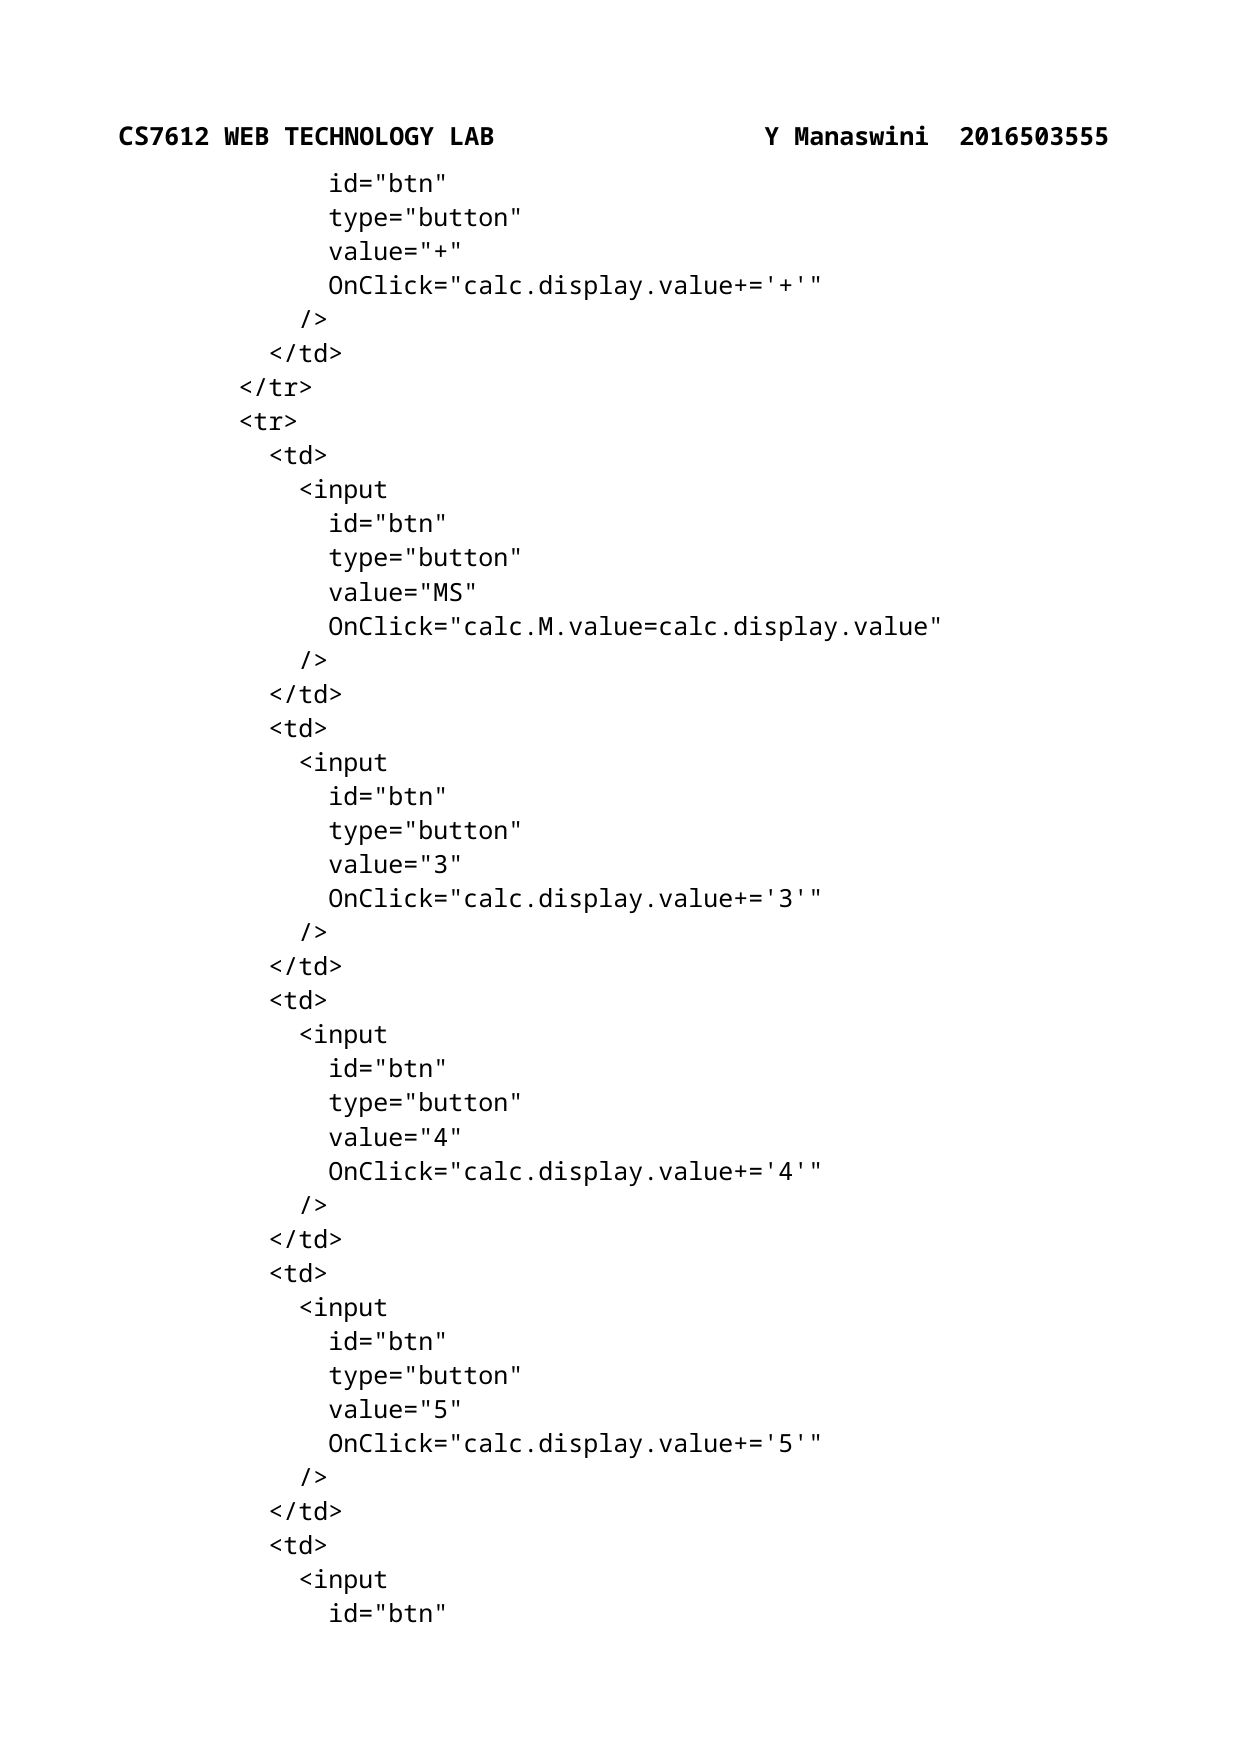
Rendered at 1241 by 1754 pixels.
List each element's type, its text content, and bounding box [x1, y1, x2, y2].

text id="btn" [118, 1323, 1122, 1358]
text type="button" [118, 1085, 1122, 1119]
text <td> [118, 983, 1122, 1017]
text value="5" [118, 1392, 1122, 1426]
text type="button" [118, 1358, 1122, 1392]
text <input [118, 472, 1122, 506]
text id="btn" [118, 1596, 1122, 1630]
text <input [118, 1289, 1122, 1323]
text type="button" [118, 540, 1122, 574]
text id="btn" [118, 165, 1122, 199]
text type="button" [118, 199, 1122, 233]
text id="btn" [118, 1051, 1122, 1085]
text OnClick="calc.display.value+='5'" [118, 1426, 1122, 1460]
text <td> [118, 710, 1122, 744]
text <td> [118, 1528, 1122, 1562]
text OnClick="calc.M.value=calc.display.value" [118, 608, 1122, 642]
text OnClick="calc.display.value+='3'" [118, 881, 1122, 915]
text /> [118, 1187, 1122, 1221]
text </td> [118, 1221, 1122, 1255]
text <td> [118, 1255, 1122, 1289]
text /> [118, 915, 1122, 949]
text </td> [118, 1494, 1122, 1528]
text value="MS" [118, 574, 1122, 608]
text id="btn" [118, 506, 1122, 540]
text type="button" [118, 813, 1122, 847]
text value="4" [118, 1119, 1122, 1153]
text <input [118, 1017, 1122, 1051]
text <input [118, 1562, 1122, 1596]
text value="+" [118, 233, 1122, 268]
text /> [118, 1460, 1122, 1494]
text OnClick="calc.display.value+='4'" [118, 1153, 1122, 1187]
text <td> [118, 438, 1122, 472]
text OnClick="calc.display.value+='+'" [118, 268, 1122, 302]
text </tr> [118, 370, 1122, 404]
text /> [118, 302, 1122, 336]
text </td> [118, 676, 1122, 710]
text <tr> [118, 404, 1122, 438]
text id="btn" [118, 778, 1122, 813]
text /> [118, 642, 1122, 676]
text <input [118, 744, 1122, 778]
text </td> [118, 336, 1122, 370]
text value="3" [118, 847, 1122, 881]
text </td> [118, 949, 1122, 983]
